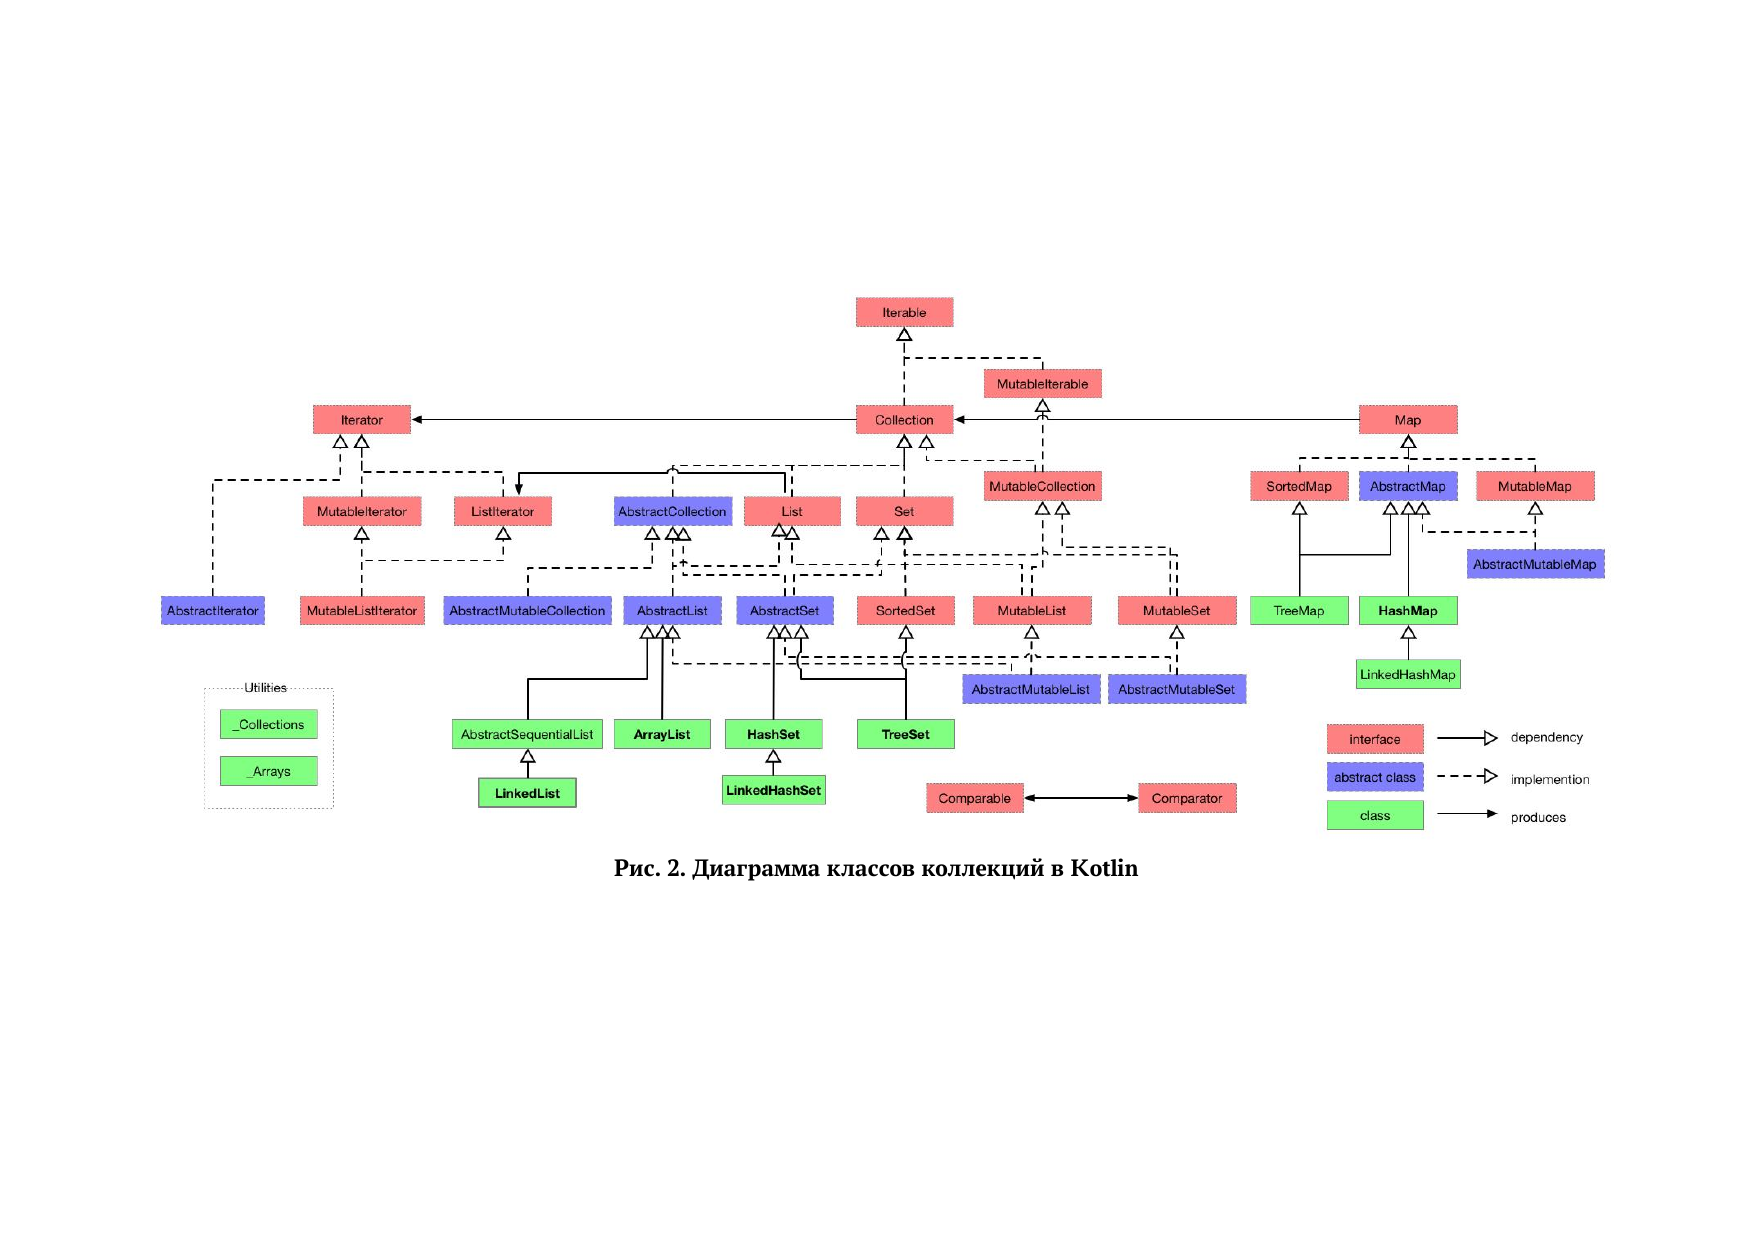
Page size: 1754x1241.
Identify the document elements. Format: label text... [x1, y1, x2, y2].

text Рис. 2. Диаграмма классов коллекций в Kotlin [137, 841, 1615, 881]
picture [137, 275, 1615, 841]
